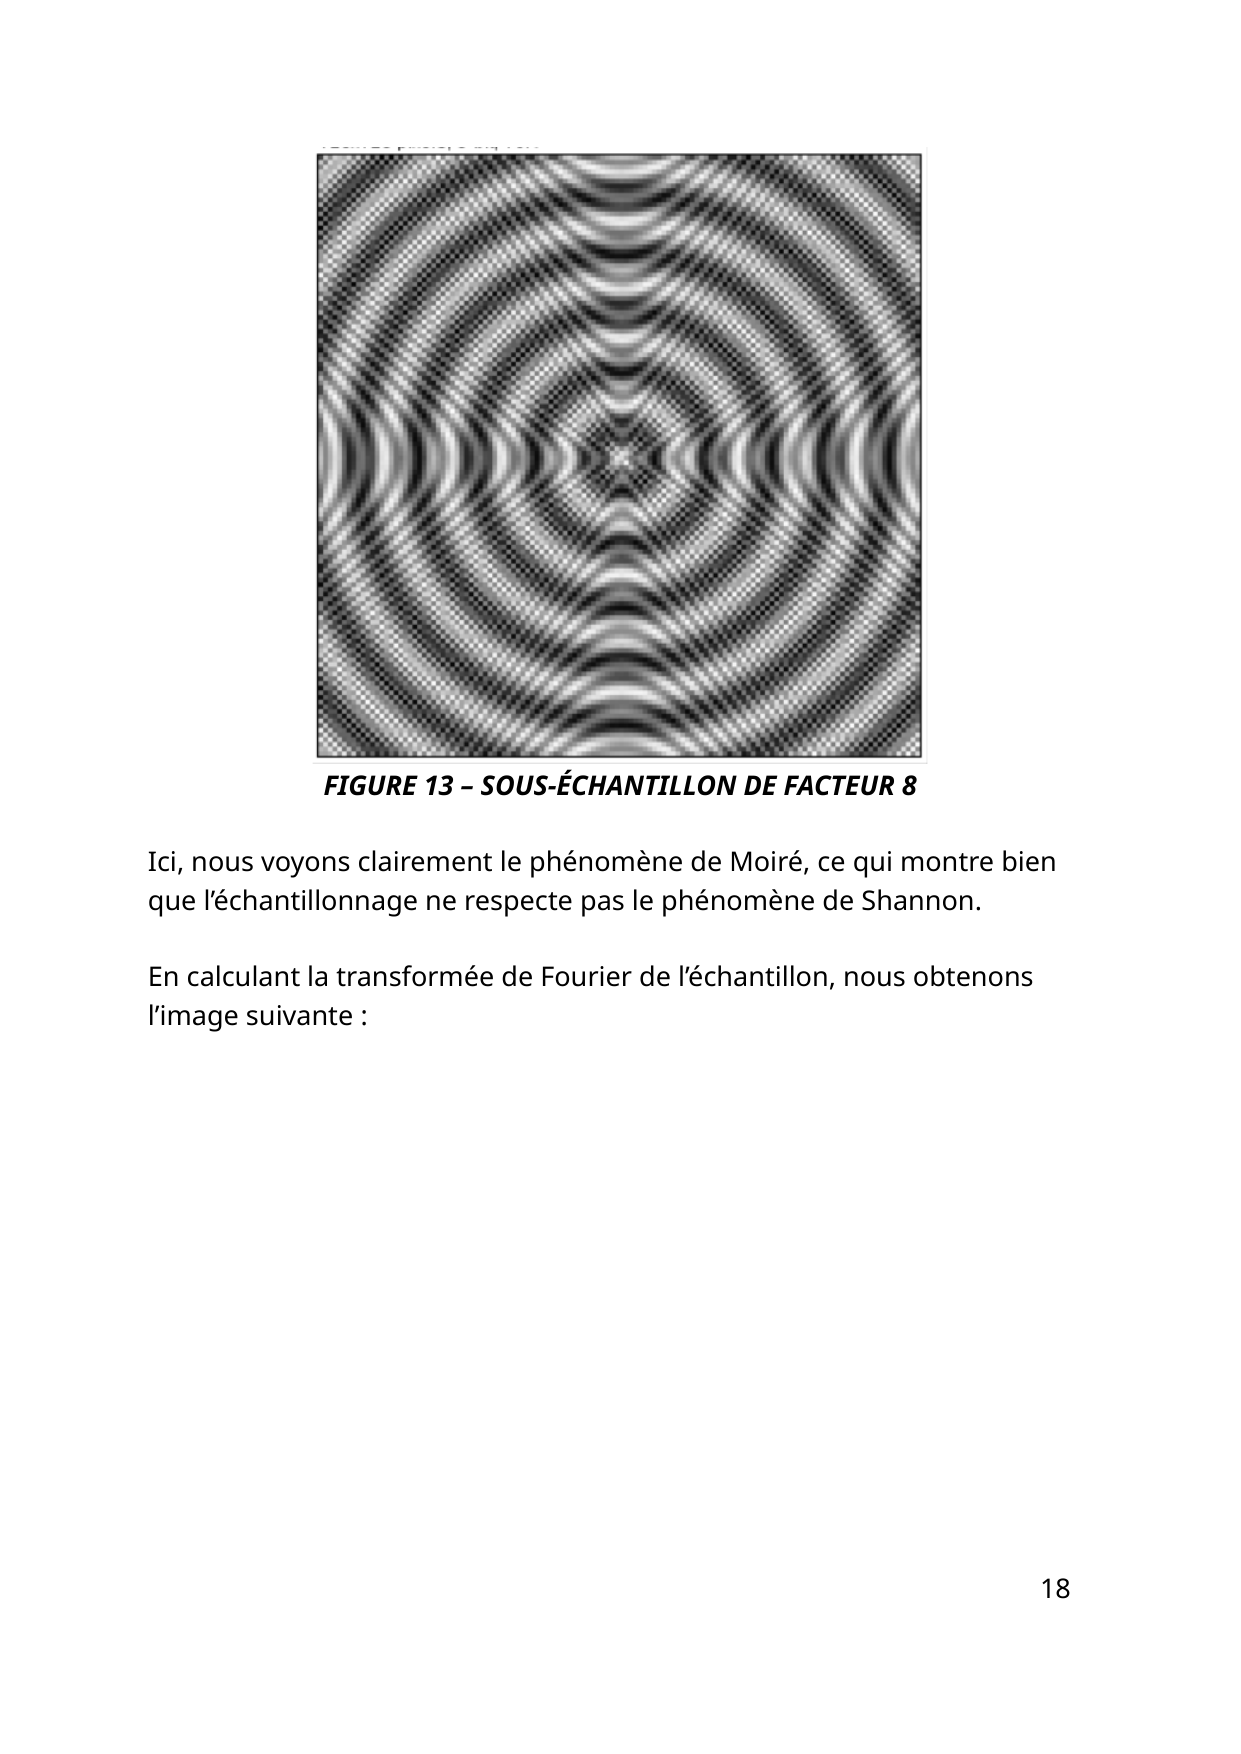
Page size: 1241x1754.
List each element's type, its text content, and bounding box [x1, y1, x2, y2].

picture [312, 147, 928, 764]
text FIGURE 13 – SOUS-ÉCHANTILLON DE FACTEUR 8 [148, 148, 1093, 804]
text En calculant la transformée de Fourier de l’échantillon, nous obtenons l’image suivante : [148, 957, 1093, 1034]
text Ici, nous voyons clairement le phénomène de Moiré, ce qui montre bien que l’échantillonnage ne respecte pas le phénomène de Shannon. [148, 842, 1093, 919]
